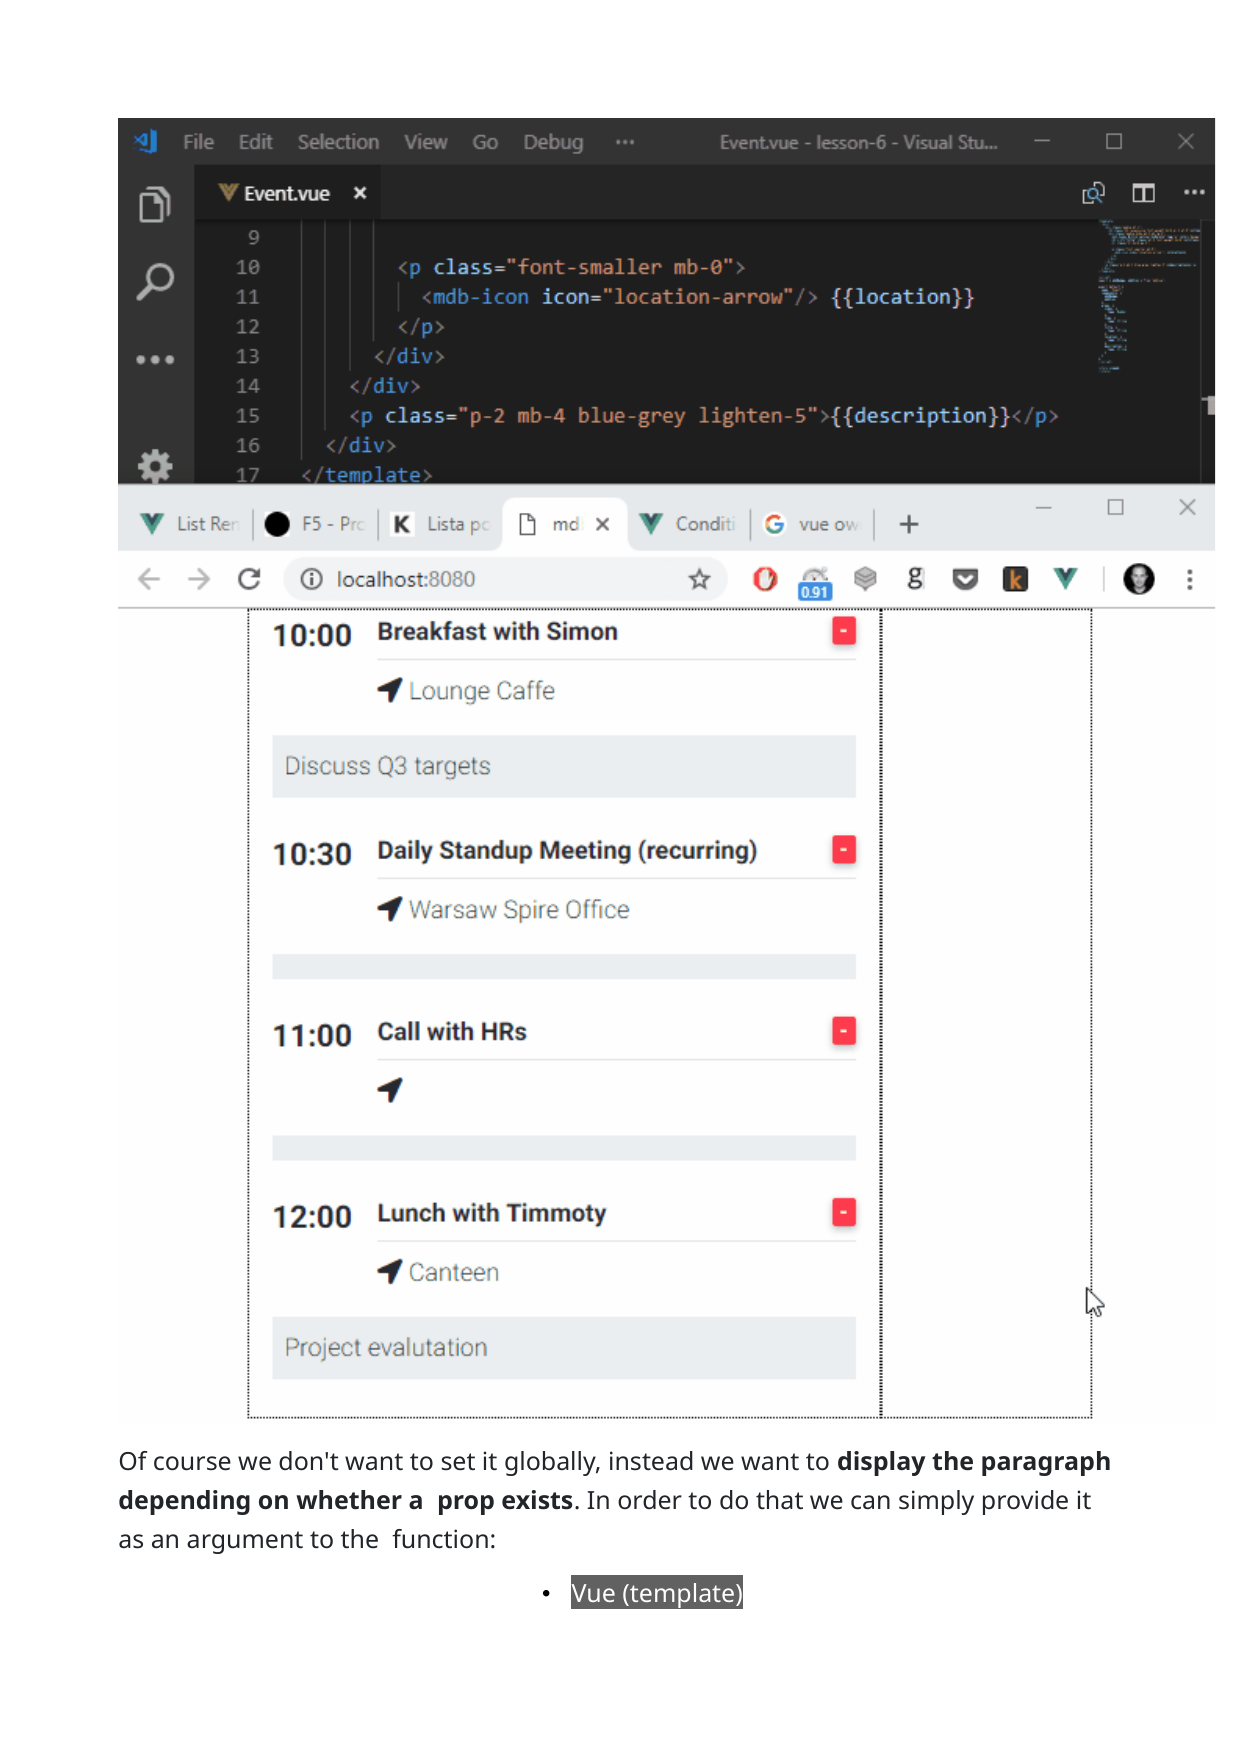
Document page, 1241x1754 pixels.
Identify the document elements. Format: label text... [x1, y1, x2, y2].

text Of course we don't want to set it globally, instead we want to display the paragraph depending on whether a prop exists. In order to do that we can simply provide it as an argument to the function: [118, 1443, 1122, 1556]
picture [118, 118, 1216, 1425]
list Vue (template) [162, 1575, 1122, 1609]
